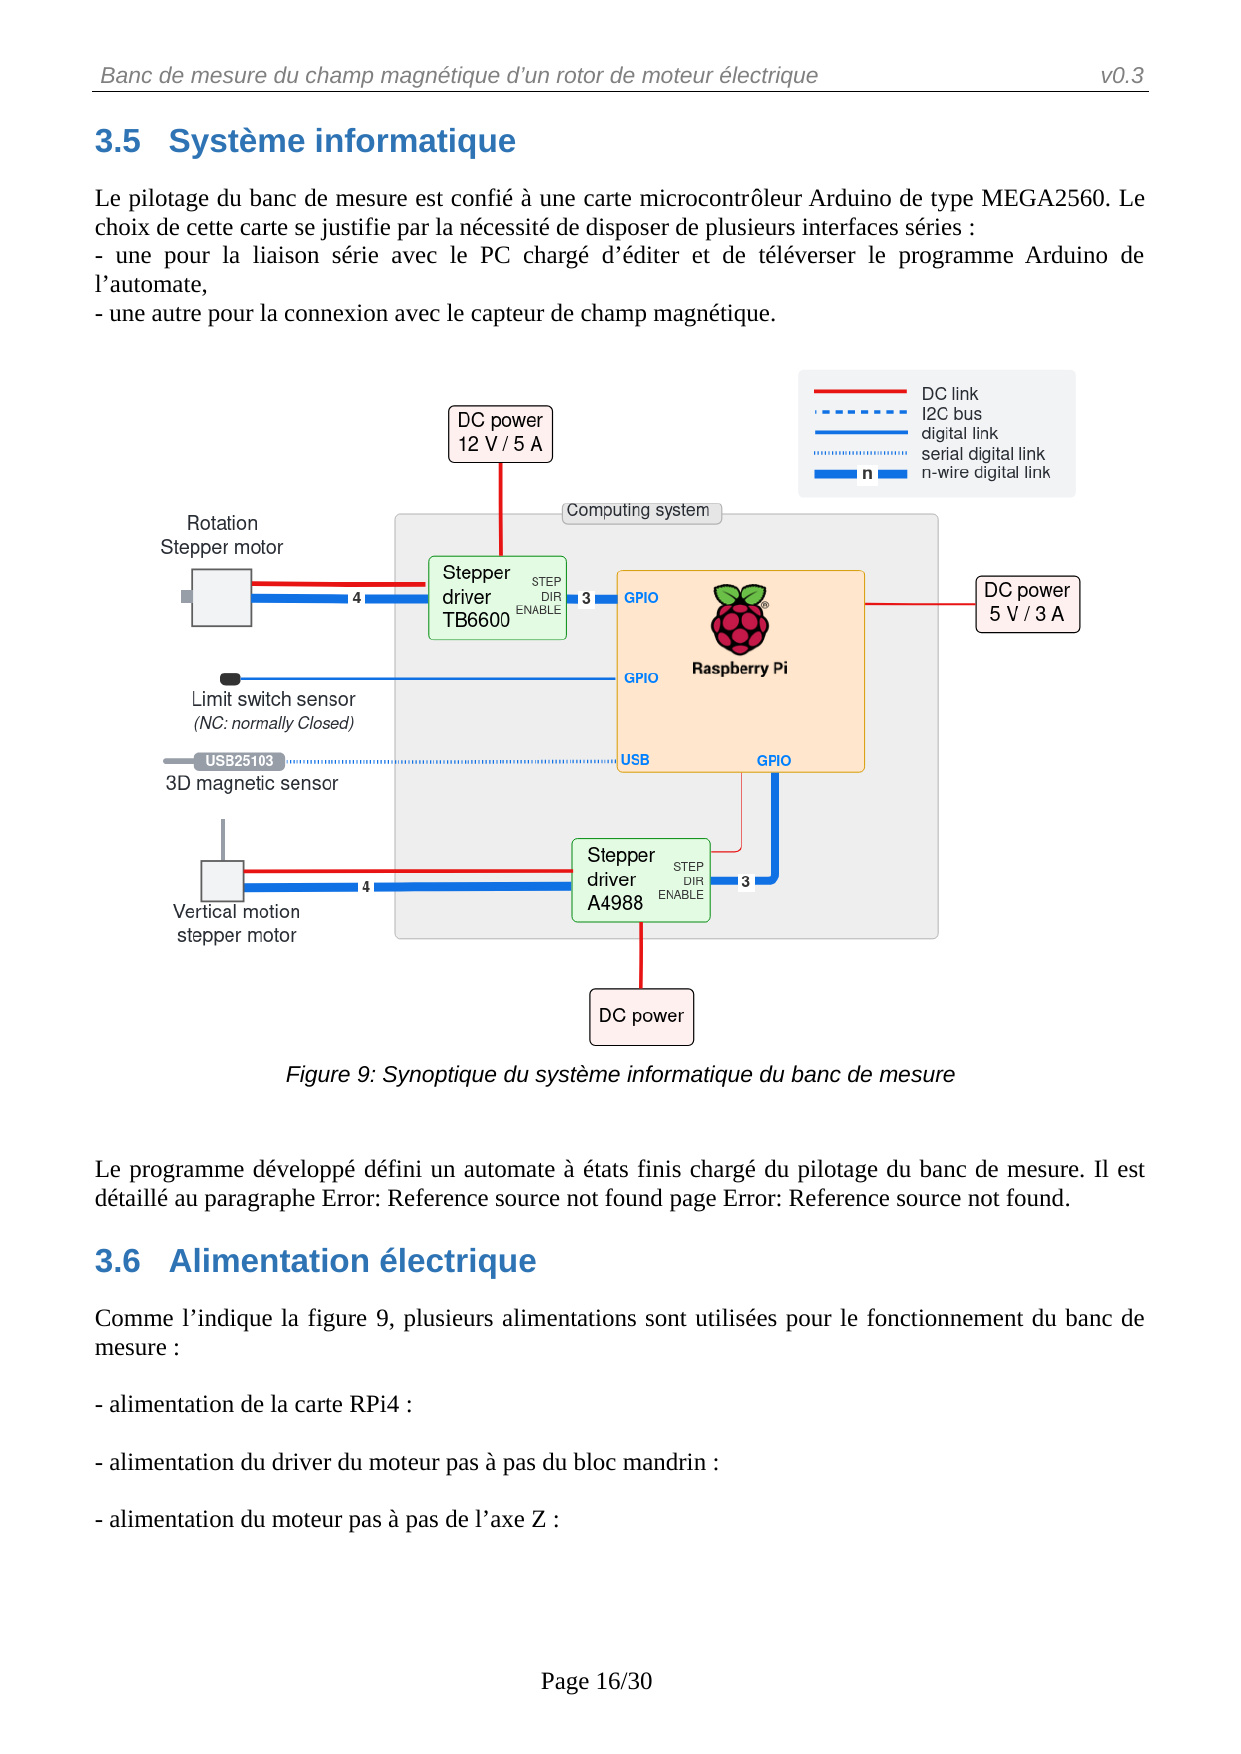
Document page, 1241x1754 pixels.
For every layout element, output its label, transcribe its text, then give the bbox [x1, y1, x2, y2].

text - alimentation du driver du moteur pas à pas du bloc mandrin : [94, 1447, 1146, 1475]
text - une autre pour la connexion avec le capteur de champ magnétique. [94, 298, 1146, 327]
text - alimentation du moteur pas à pas de l’axe Z : [94, 1504, 1146, 1533]
picture [159, 367, 1084, 1048]
text Le programme développé défini un automate à états finis chargé du pilotage du banc de mesure. Il est détaillé au paragraphe Erreur : source de la référence non trouvée page Erreur : source de la référence non trouvée. [94, 1154, 1146, 1212]
text - une pour la liaison série avec le PC chargé d’éditer et de téléverser le programme Arduino de l’automate, [94, 240, 1146, 298]
text Le pilotage du banc de mesure est confié à une carte microcontrôleur Arduino de type MEGA2560. Le choix de cette carte se justifie par la nécessité de disposer de plusieurs interfaces séries : [94, 183, 1146, 240]
text Figure 9: Synoptique du système informatique du banc de mesure [94, 1061, 1149, 1087]
subtitle Alimentation électrique [94, 1241, 1146, 1279]
text Comme l’indique la figure 9, plusieurs alimentations sont utilisées pour le fonctionnement du banc de mesure : [94, 1303, 1146, 1360]
text - alimentation de la carte RPi4 : [94, 1389, 1146, 1418]
subtitle Système informatique [94, 121, 1146, 159]
